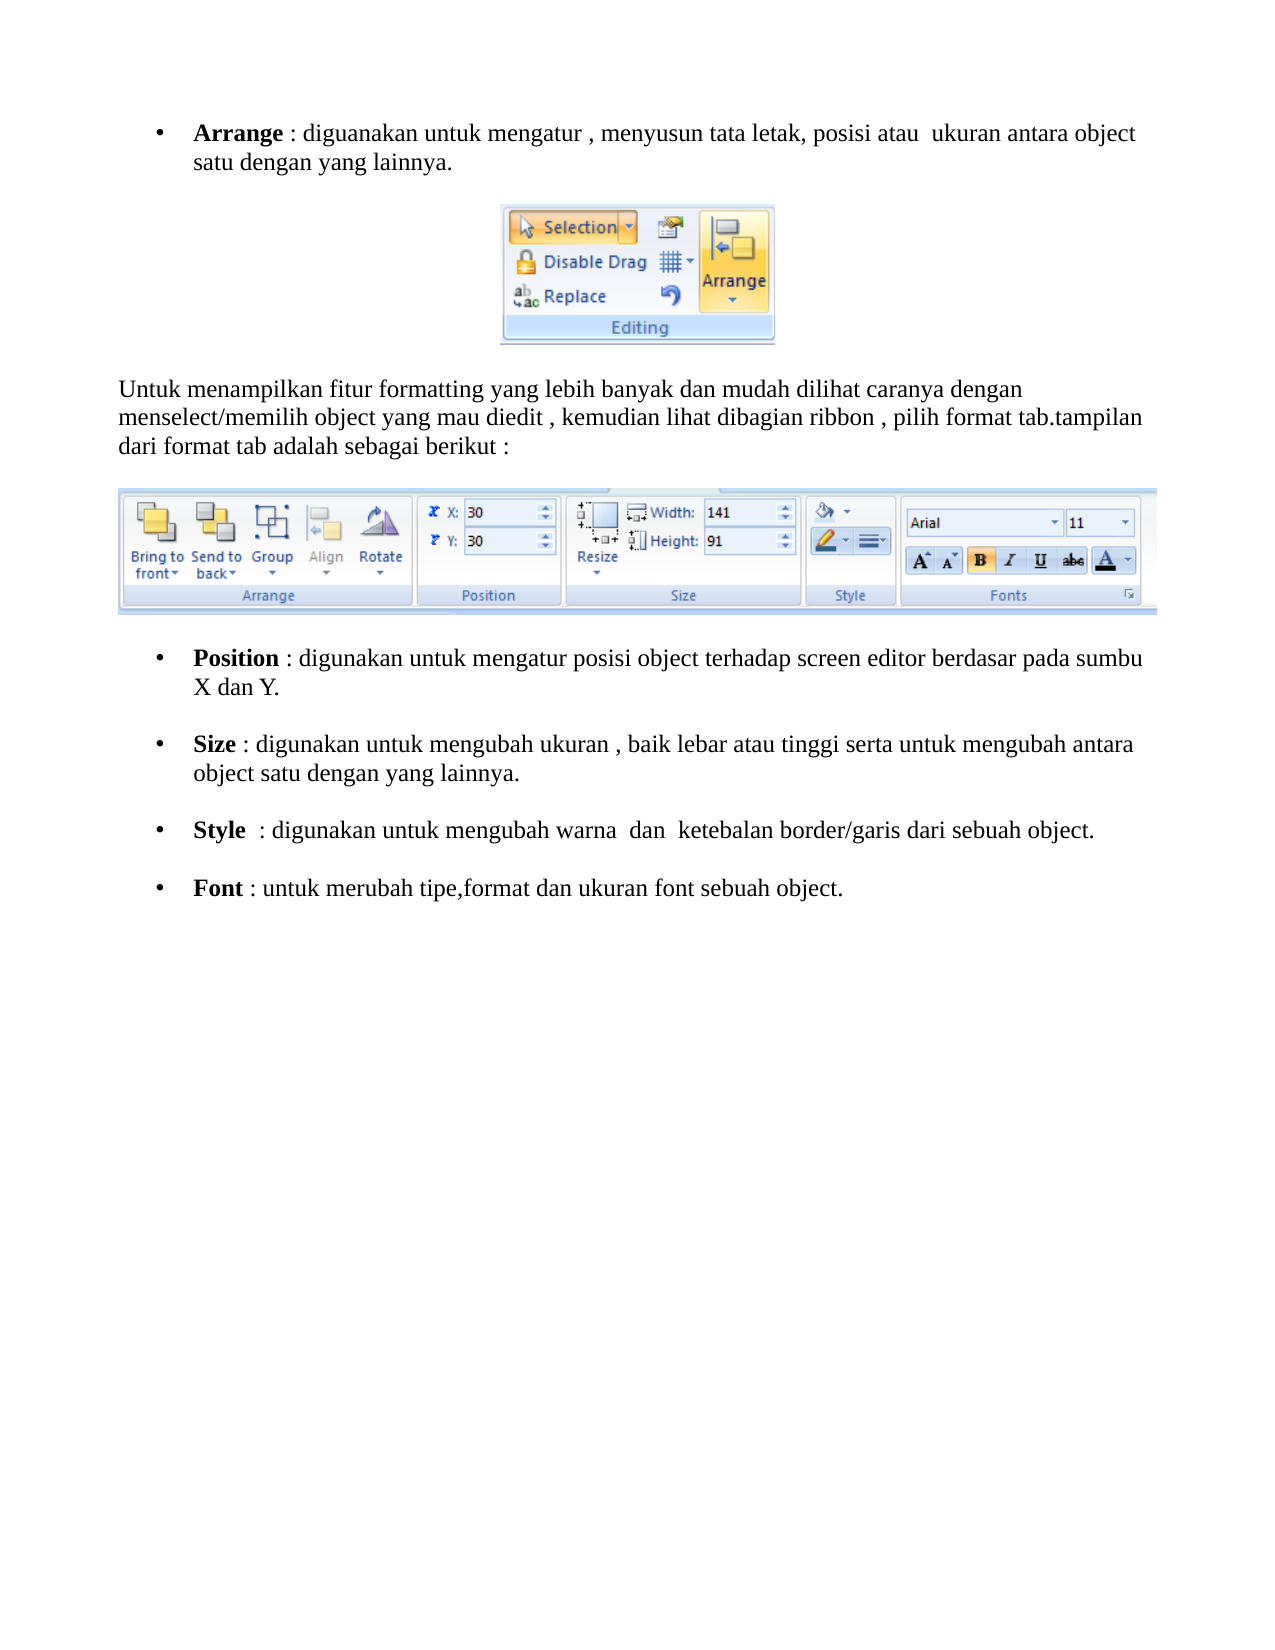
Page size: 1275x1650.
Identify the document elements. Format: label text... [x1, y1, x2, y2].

picture [500, 204, 775, 345]
list Arrange : diguanakan untuk mengatur , menyusun tata letak, posisi atau ukuran antara object satu dengan yang lainnya. [156, 118, 1157, 176]
text Untuk menampilkan fitur formatting yang lebih banyak dan mudah dilihat caranya dengan menselect/memilih object yang mau diedit , kemudian lihat dibagian ribbon , pilih format tab.tampilan dari format tab adalah sebagai berikut : [118, 374, 1157, 460]
picture [118, 488, 1157, 615]
list Font : untuk merubah tipe,format dan ukuran font sebuah object. [156, 873, 1157, 902]
list Position : digunakan untuk mengatur posisi object terhadap screen editor berdasar pada sumbu X dan Y. [156, 643, 1157, 701]
list Size : digunakan untuk mengubah ukuran , baik lebar atau tinggi serta untuk mengubah antara object satu dengan yang lainnya. [156, 729, 1157, 787]
list Style : digunakan untuk mengubah warna dan ketebalan border/garis dari sebuah object. [156, 816, 1157, 844]
